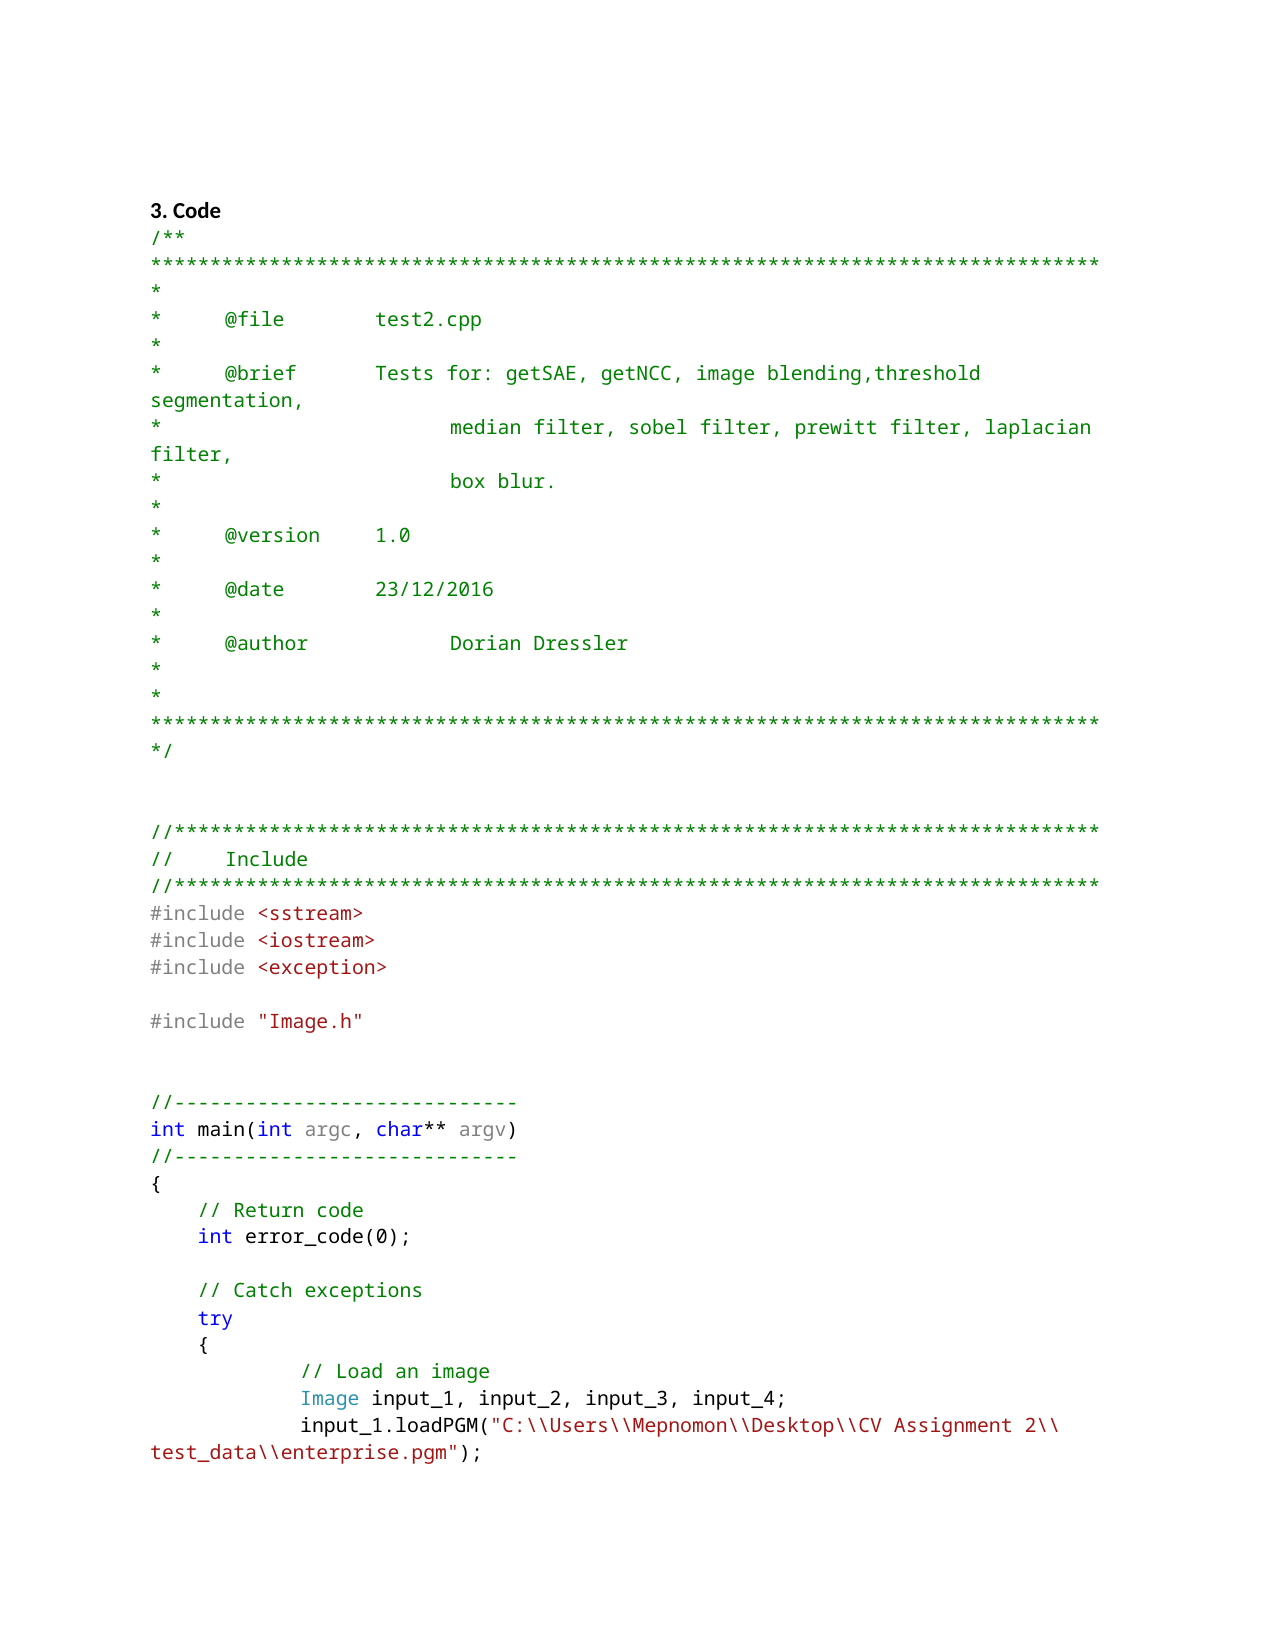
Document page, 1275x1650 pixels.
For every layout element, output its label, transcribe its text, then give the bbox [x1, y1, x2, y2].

text #include <iostream> [150, 926, 1125, 953]
text * @author Dorian Dressler [150, 629, 1125, 656]
text */ [150, 737, 1125, 764]
text input_1.loadPGM("C:\\Users\\Mepnomon\\Desktop\\CV Assignment 2\\test_data\\enterprise.pgm"); [150, 1412, 1125, 1466]
text * @file test2.cpp [150, 306, 1125, 332]
text * median filter, sobel filter, prewitt filter, laplacian filter, [150, 413, 1125, 467]
text { [150, 1169, 1125, 1196]
text * [150, 494, 1125, 521]
text * @date 23/12/2016 [150, 575, 1125, 602]
text 3. Code /** [150, 197, 1125, 252]
text #include <sstream> [150, 899, 1125, 926]
text ******************************************************************************** [150, 710, 1125, 737]
text //----------------------------- [150, 1142, 1125, 1169]
text * box blur. [150, 467, 1125, 494]
text * [150, 548, 1125, 575]
text * [150, 656, 1125, 683]
text #include <exception> [150, 953, 1125, 980]
text // Return code [150, 1196, 1125, 1223]
text //****************************************************************************** [150, 872, 1125, 899]
text * [150, 602, 1125, 629]
text // Load an image [150, 1358, 1125, 1385]
text #include "Image.h" [150, 1007, 1125, 1034]
text //****************************************************************************** [150, 818, 1125, 845]
text // Catch exceptions [150, 1277, 1125, 1304]
text Image input_1, input_2, input_3, input_4; [150, 1385, 1125, 1412]
text * @version 1.0 [150, 521, 1125, 548]
text * @brief Tests for: getSAE, getNCC, image blending,threshold segmentation, [150, 359, 1125, 413]
text * [150, 683, 1125, 710]
text //----------------------------- [150, 1088, 1125, 1115]
text int main(int argc, char** argv) [150, 1115, 1125, 1142]
text try [150, 1304, 1125, 1331]
text int error_code(0); [150, 1223, 1125, 1250]
text { [150, 1331, 1125, 1358]
text * [150, 332, 1125, 359]
text ******************************************************************************** [150, 252, 1125, 278]
text // Include [150, 845, 1125, 872]
text * [150, 278, 1125, 306]
